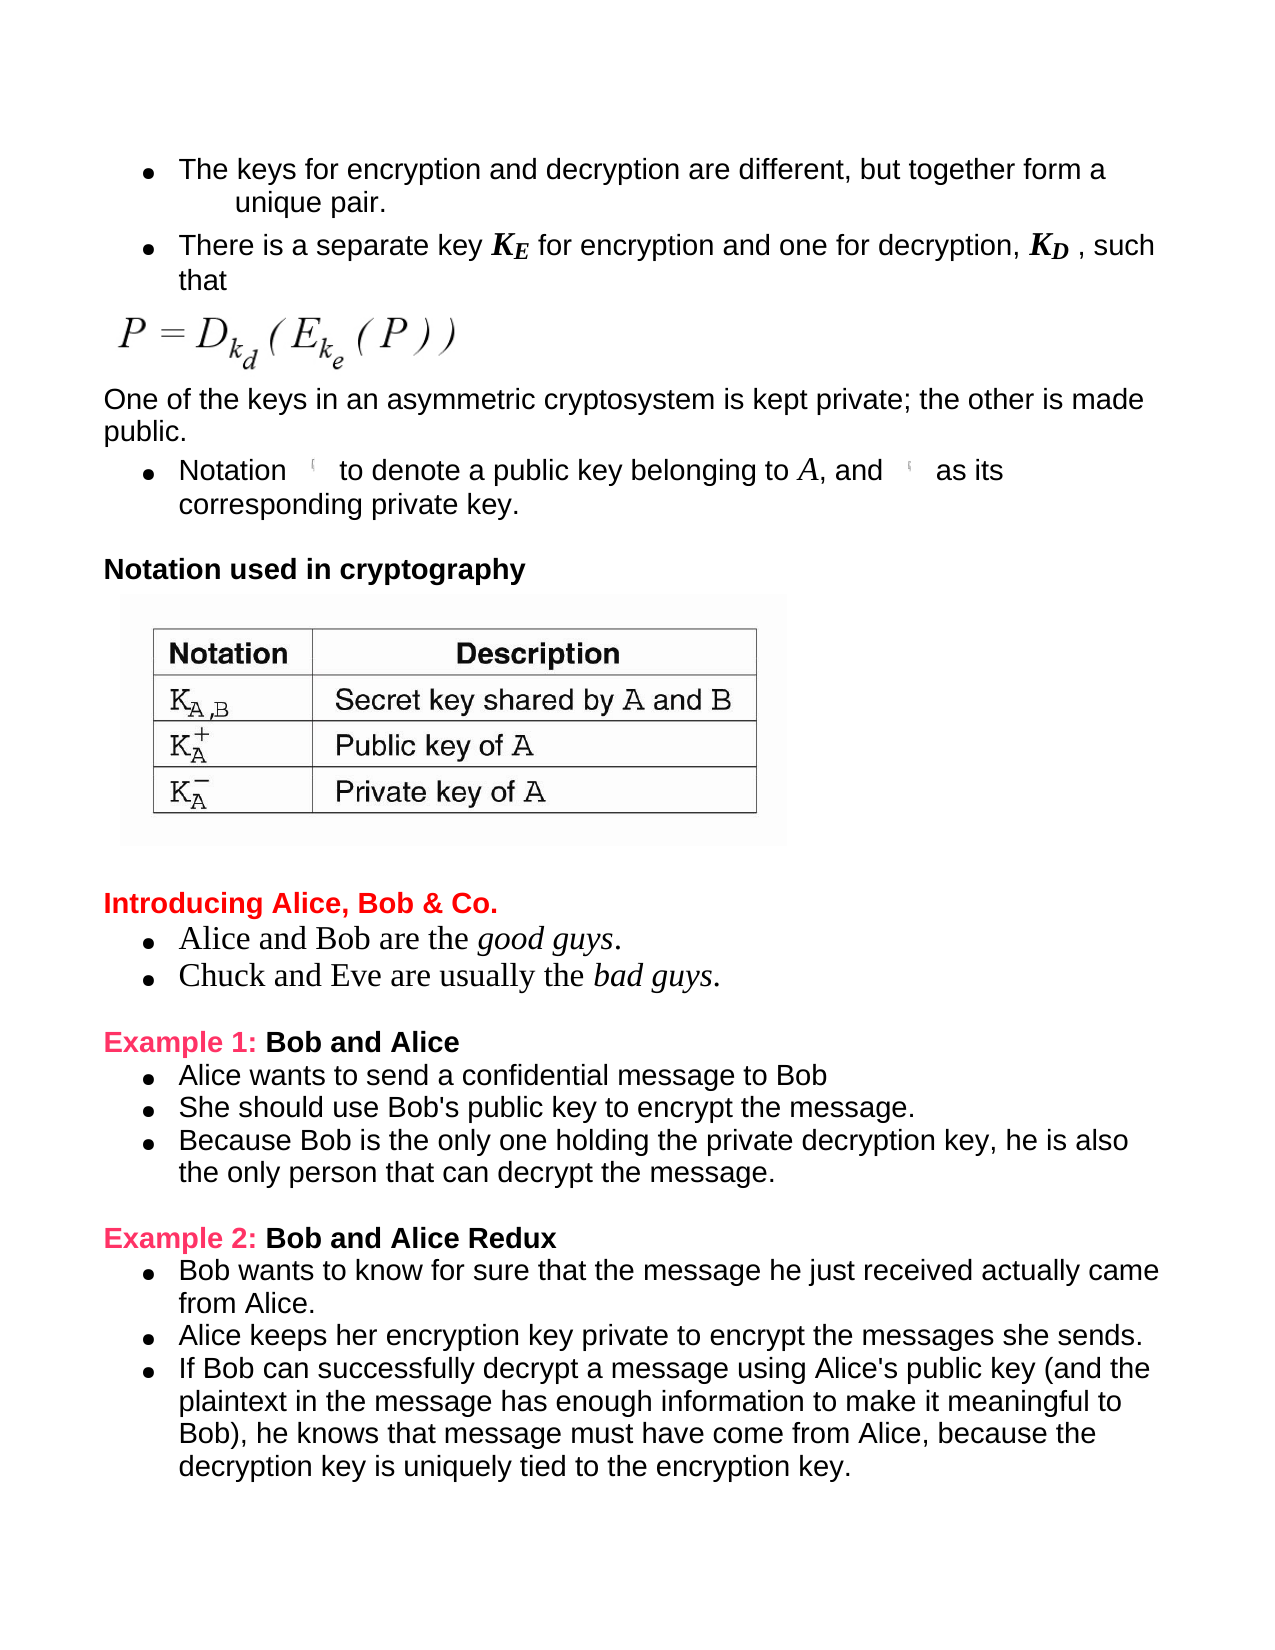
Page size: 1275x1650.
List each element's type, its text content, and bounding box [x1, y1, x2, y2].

list The keys for encryption and decryption are different, but together form a unique pair. [141, 153, 1172, 218]
list Because Bob is the only one holding the private decryption key, he is also the only person that can decrypt the message. [141, 1124, 1172, 1189]
text Example 1: Bob and Alice [103, 1026, 1172, 1058]
text Example 2: Bob and Alice Redux [103, 1222, 1172, 1254]
picture [120, 594, 787, 846]
list Alice wants to send a confidential message to Bob [141, 1058, 1172, 1091]
list Notation to denote a public key belonging to A, and as its corresponding private key. [141, 448, 1172, 521]
list Chuck and Eve are usually the bad guys. [141, 956, 1172, 993]
list There is a separate key KE for encryption and one for decryption, KD , such that [141, 218, 1172, 297]
list She should use Bob's public key to encrypt the message. [141, 1091, 1172, 1124]
list If Bob can successfully decrypt a message using Alice's public key (and the plaintext in the message has enough information to make it meaningful to Bob), he knows that message must have come from Alice, because the decryption key is uniquely tied to the encryption key. [141, 1352, 1172, 1482]
text Notation used in cryptography [103, 553, 1172, 586]
picture [311, 457, 315, 472]
list Alice and Bob are the good guys. [141, 919, 1172, 956]
list Bob wants to know for sure that the message he just received actually came from Alice. [141, 1254, 1172, 1319]
text Introducing Alice, Bob & Co. [103, 887, 1172, 919]
list Alice keeps her encryption key private to encrypt the messages she sends. [141, 1319, 1172, 1352]
picture [107, 301, 470, 383]
text One of the keys in an asymmetric cryptosystem is kept private; the other is made public. [103, 297, 1172, 448]
